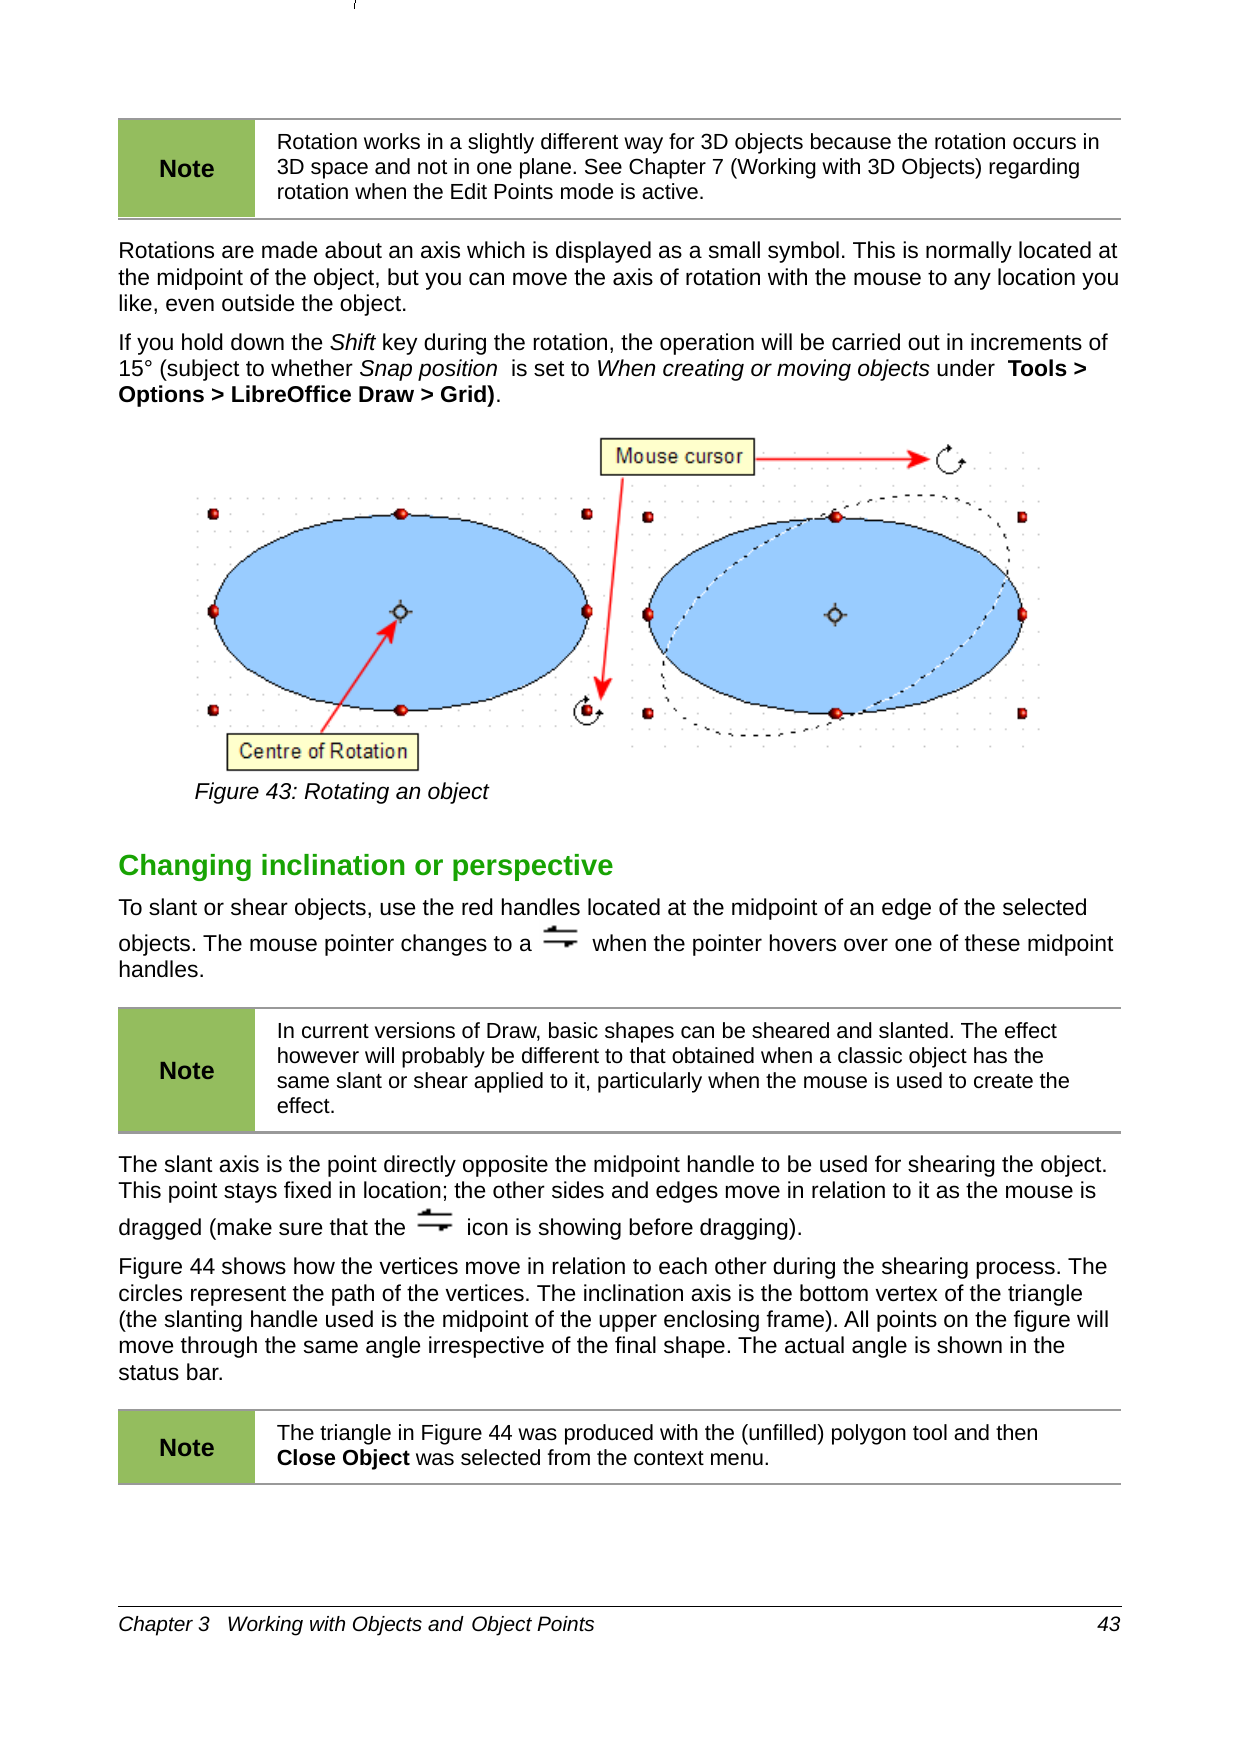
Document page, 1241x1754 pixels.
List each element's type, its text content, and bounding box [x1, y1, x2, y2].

text To slant or shear objects, use the red handles located at the midpoint of an edge of the selected objects. The mouse pointer changes to a when the pointer hovers over one of these midpoint handles. [118, 894, 1122, 983]
text The slant axis is the point directly opposite the midpoint handle to be used for shearing the object. This point stays fixed in location; the other sides and edges move in relation to it as the mouse is dragged (make sure that the icon is showing before dragging). [118, 1151, 1122, 1241]
table_header In current versions of Draw, basic shapes can be sheared and slanted. The effect however will probably be different to that obtained when a classic object has the same slant or shear applied to it, particularly when the mouse is used to create the effect. [255, 1009, 1121, 1131]
table_header Note [118, 1009, 255, 1131]
table_header Rotation works in a slightly different way for 3D objects because the rotation occurs in 3D space and not in one plane. See Chapter 7 (Working with 3D Objects) regarding rotation when the Edit Points mode is active. [255, 120, 1121, 217]
table_header Note [118, 1411, 255, 1483]
text Figure 43: Rotating an object [194, 779, 1046, 804]
subtitle Changing inclination or perspective [118, 848, 1122, 882]
picture [538, 920, 586, 956]
text If you hold down the Shift key during the rotation, the operation will be carried out in increments of 15° (subject to whether Snap position is set to When creating or moving objects under Tools > Options > LibreOffice Draw > Grid). [118, 329, 1122, 408]
picture [412, 1203, 461, 1240]
text Rotations are made about an axis which is displayed as a small symbol. This is normally located at the midpoint of the object, but you can move the axis of rotation with the mouse to any location you like, even outside the object. [118, 237, 1122, 316]
table_header Note [118, 120, 255, 217]
picture [194, 432, 1046, 779]
table_header The triangle in Figure 44 was produced with the (unfilled) polygon tool and then Close Object was selected from the context menu. [255, 1411, 1121, 1483]
text Figure 44 shows how the vertices move in relation to each other during the shearing process. The circles represent the path of the vertices. The inclination axis is the bottom vertex of the triangle (the slanting handle used is the midpoint of the upper enclosing frame). All points on the figure will move through the same angle irrespective of the final shape. The actual angle is shown in the status bar. [118, 1253, 1122, 1385]
